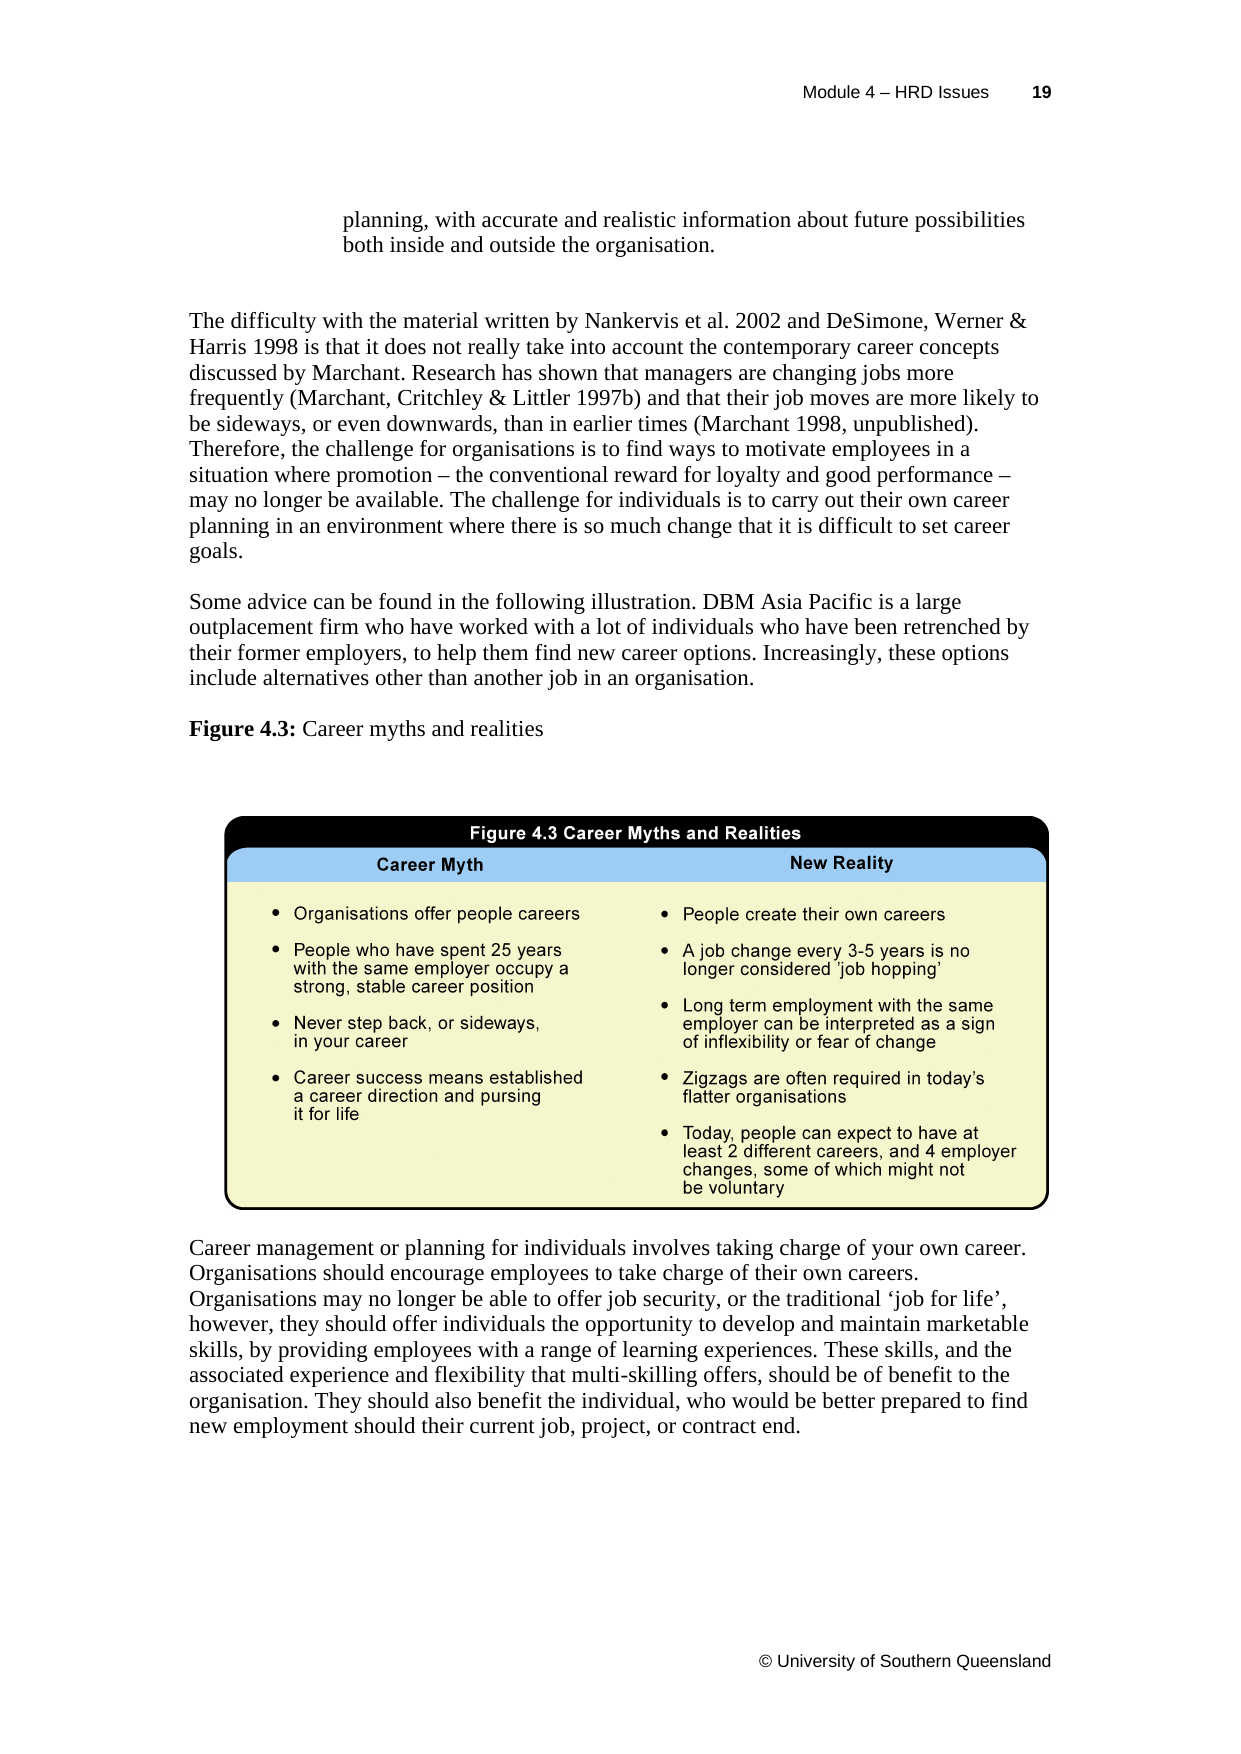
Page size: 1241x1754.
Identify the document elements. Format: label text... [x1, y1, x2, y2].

text The difficulty with the material written by Nankervis et al. 2002 and DeSimone, Werner & Harris 1998 is that it does not really take into account the contemporary career concepts discussed by Marchant. Research has shown that managers are changing jobs more frequently (Marchant, Critchley & Littler 1997b) and that their job moves are more likely to be sideways, or even downwards, than in earlier times (Marchant 1998, unpublished). Therefore, the challenge for organisations is to find ways to motivate employees in a situation where promotion – the conventional reward for loyalty and good performance – may no longer be available. The challenge for individuals is to carry out their own career planning in an environment where there is so much change that it is difficult to set career goals. [189, 308, 1051, 563]
table_header [189, 207, 307, 258]
text Some advice can be found in the following illustration. DBM Asia Pacific is a large outplacement firm who have worked with a lot of individuals who have been retrenched by their former employers, to help them find new career options. Increasingly, these options include alternatives other than another job in an organisation. [189, 588, 1051, 691]
picture [224, 816, 1049, 1210]
text Career management or planning for individuals involves taking charge of your own career. Organisations should encourage employees to take charge of their own careers. Organisations may no longer be able to offer job security, or the traditional ‘job for life’, however, they should offer individuals the opportunity to develop and maintain marketable skills, by providing employees with a range of learning experiences. These skills, and the associated experience and flexibility that multi-skilling offers, should be of benefit to the organisation. They should also benefit the individual, who would be better prepared to find new employment should their current job, project, or contract end. [189, 1234, 1051, 1439]
text Figure 4.3: Career myths and realities [189, 716, 1051, 741]
table_header planning, with accurate and realistic information about future possibilities both inside and outside the organisation. [307, 207, 1051, 258]
